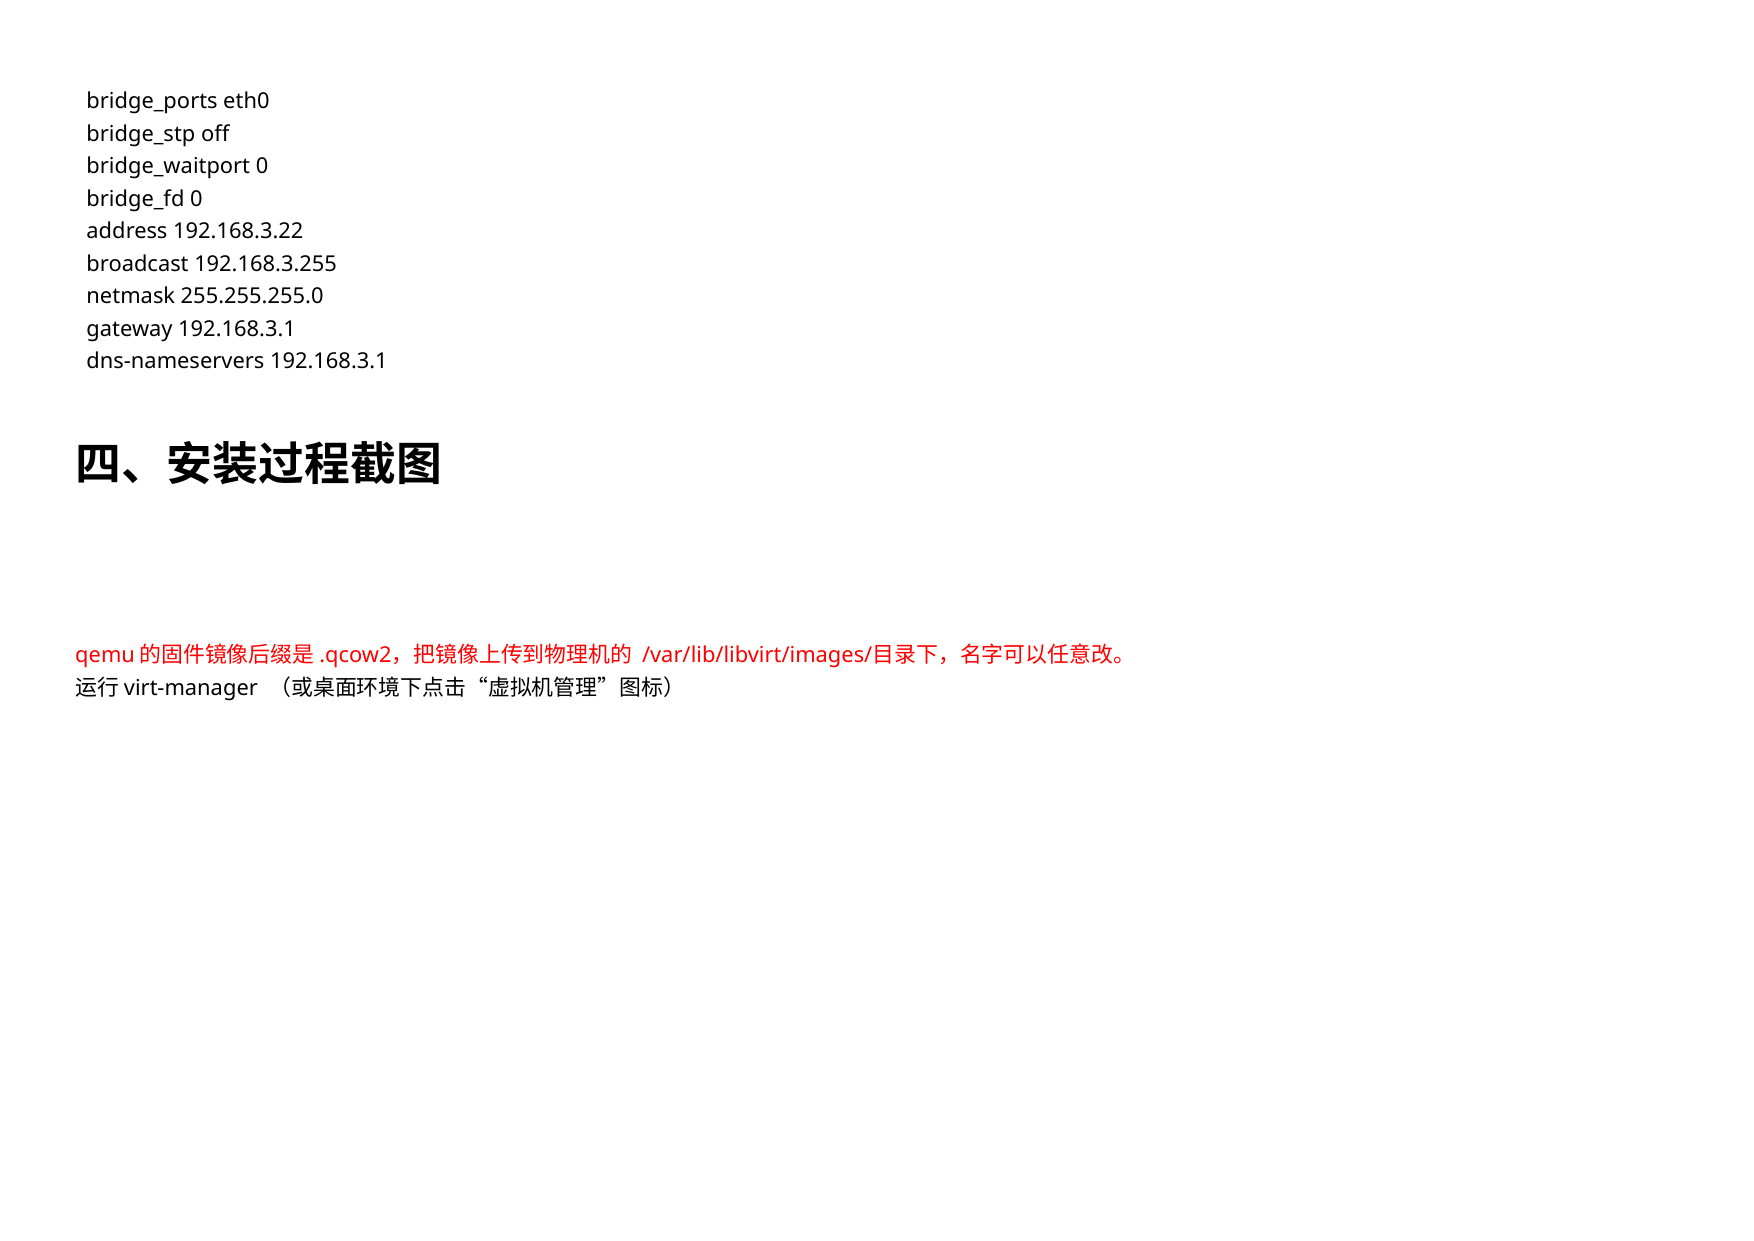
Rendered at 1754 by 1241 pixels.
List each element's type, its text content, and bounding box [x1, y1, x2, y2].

subtitle 四、安装过程截图 [75, 412, 1679, 509]
text bridge_stp off [75, 116, 1679, 149]
text dns-nameservers 192.168.3.1 [75, 344, 1679, 376]
text 运行 virt-manager （或桌面环境下点击“虚拟机管理”图标） [75, 670, 1679, 702]
text address 192.168.3.22 [75, 214, 1679, 246]
text bridge_fd 0 [75, 181, 1679, 214]
text netmask 255.255.255.0 [75, 279, 1679, 311]
text bridge_ports eth0 [75, 84, 1679, 116]
text qemu的固件镜像后缀是 .qcow2，把镜像上传到物理机的 /var/lib/libvirt/images/目录下，名字可以任意改。 [75, 637, 1679, 670]
text broadcast 192.168.3.255 [75, 246, 1679, 279]
text gateway 192.168.3.1 [75, 311, 1679, 344]
text bridge_waitport 0 [75, 149, 1679, 181]
